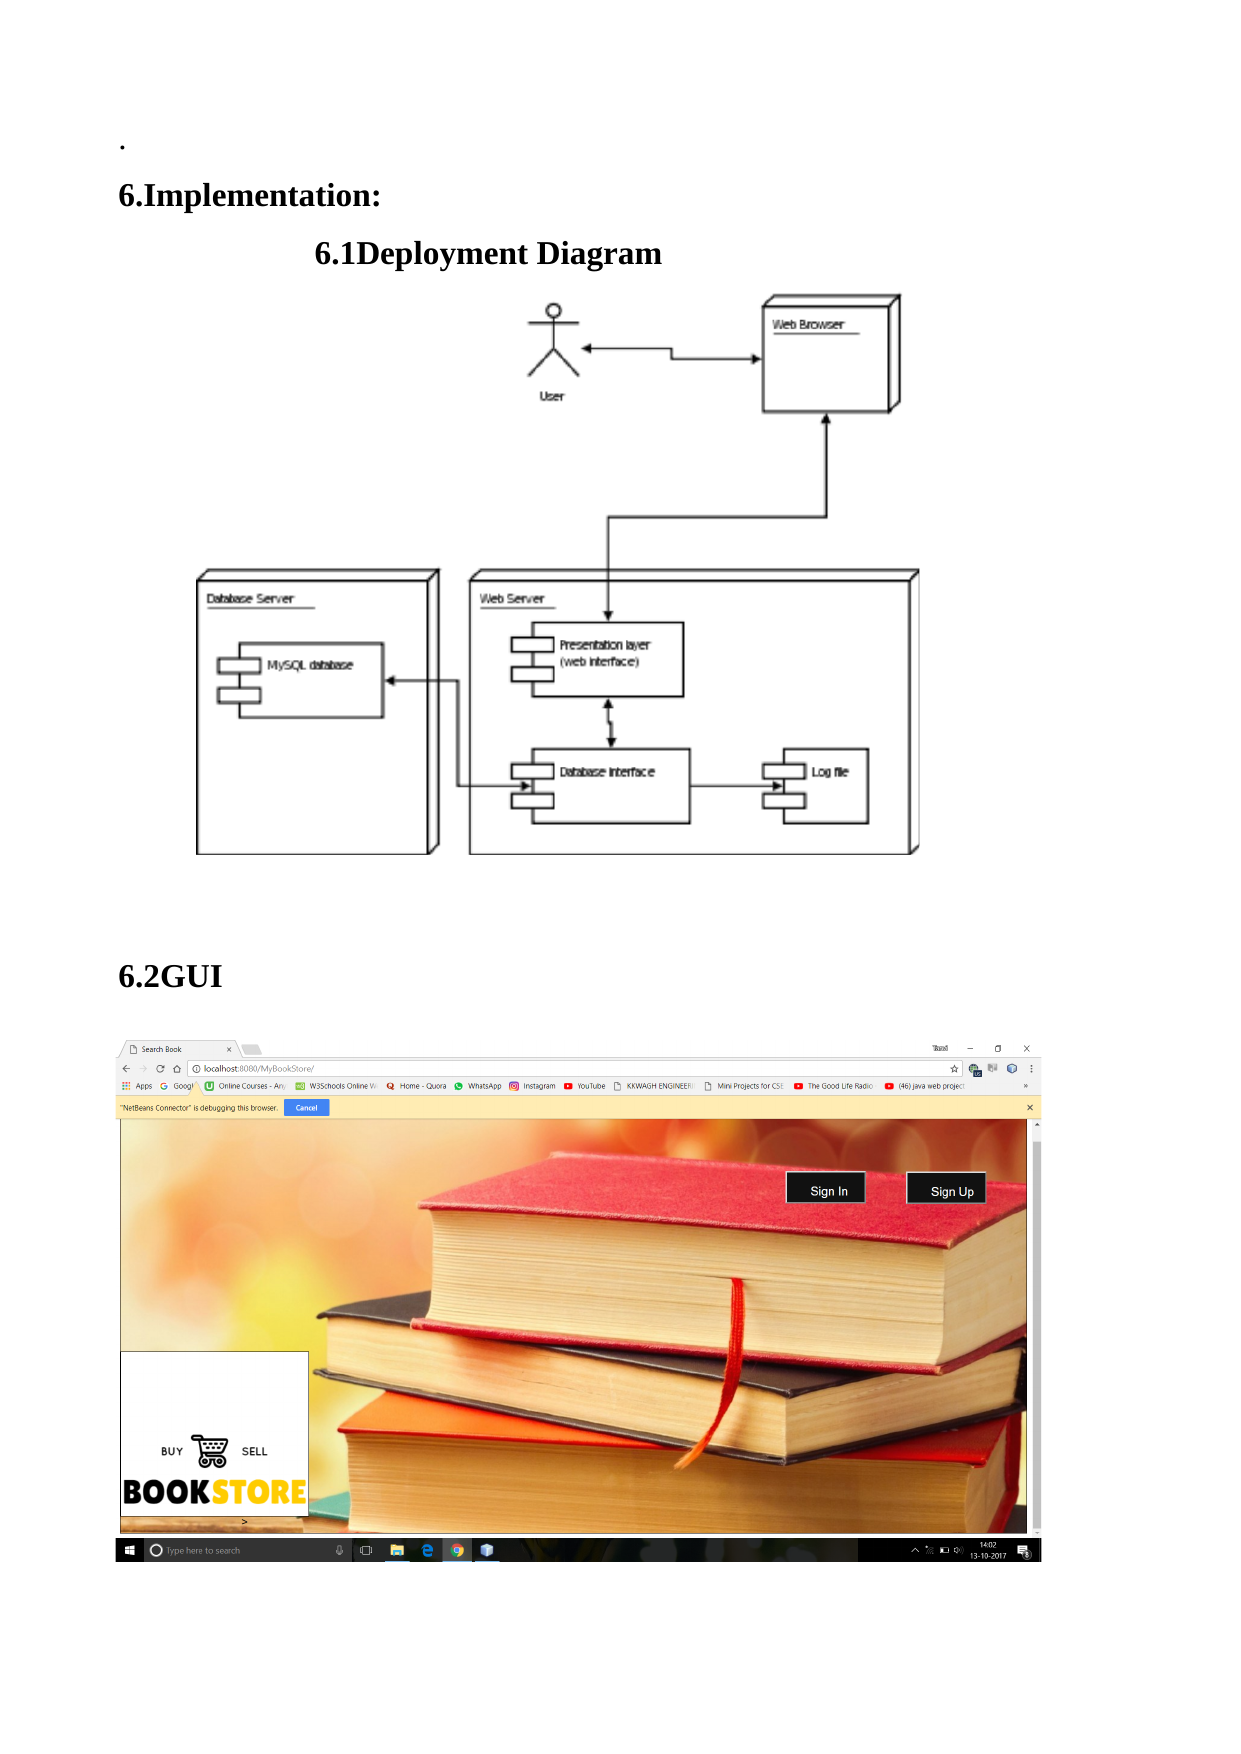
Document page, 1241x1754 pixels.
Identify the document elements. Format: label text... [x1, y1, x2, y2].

text . [118, 118, 1122, 156]
picture [115, 1040, 1042, 1562]
text 6.2GUI [118, 956, 1122, 995]
text 6.Implementation: [118, 176, 1122, 214]
text 6.1Deployment Diagram [196, 233, 1122, 271]
